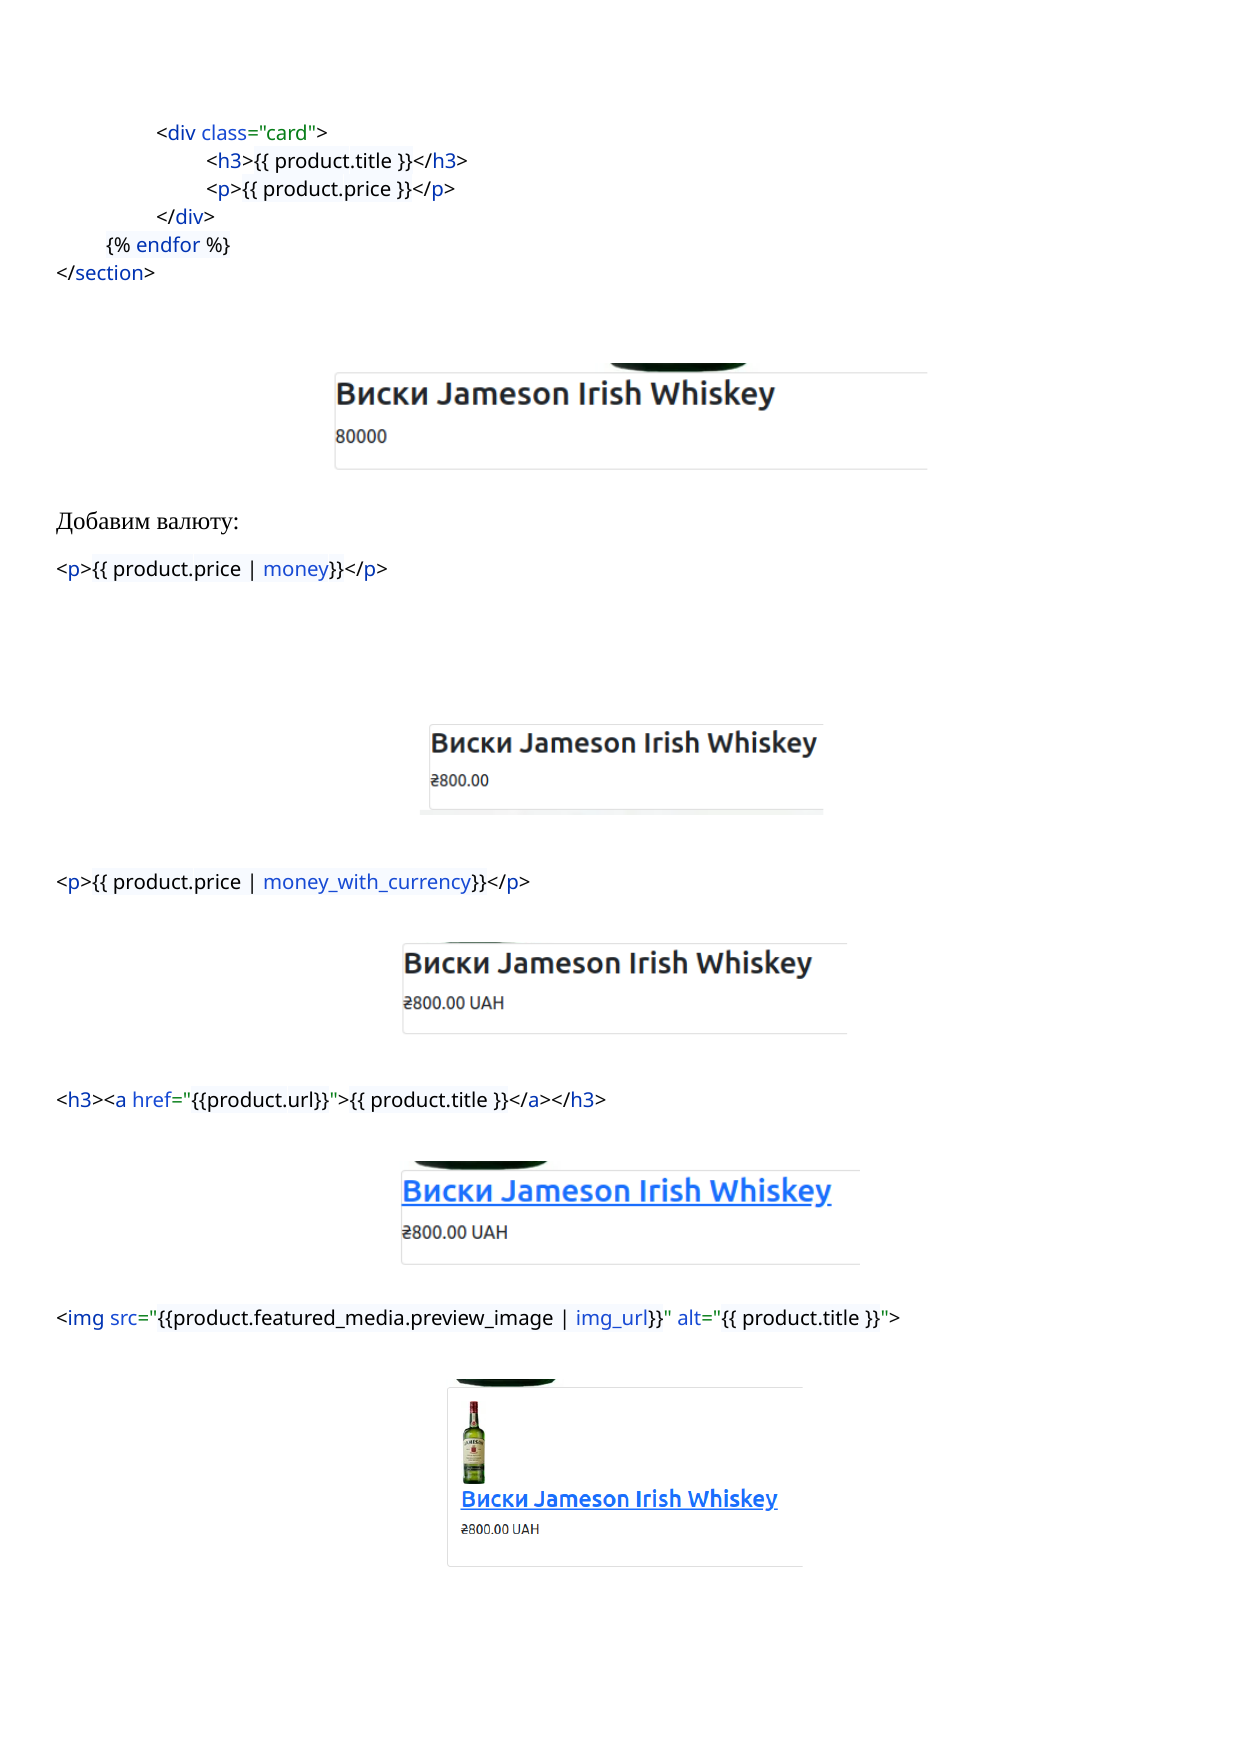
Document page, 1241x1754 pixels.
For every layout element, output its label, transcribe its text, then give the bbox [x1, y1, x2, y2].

text Добавим валюту: [56, 506, 1187, 535]
text <div class="card"> [56, 118, 1187, 146]
text <img src="{{product.featured_media.preview_image | img_url}}" alt="{{ product.title }}"> [56, 1304, 1187, 1332]
text <p>{{ product.price | money_with_currency}}</p> [56, 867, 1187, 895]
picture [440, 1379, 803, 1569]
text <p>{{ product.price }}</p> [56, 174, 1187, 202]
picture [419, 724, 824, 815]
text <p>{{ product.price | money}}</p> [56, 554, 1187, 582]
text <h3>{{ product.title }}</h3> [56, 146, 1187, 174]
text </div> [56, 202, 1187, 231]
picture [315, 363, 928, 478]
text </section> [56, 259, 1187, 287]
picture [396, 942, 848, 1044]
text {% endfor %} [56, 231, 1187, 259]
text <h3><a href="{{product.url}}">{{ product.title }}</a></h3> [56, 1086, 1187, 1113]
picture [383, 1161, 860, 1274]
